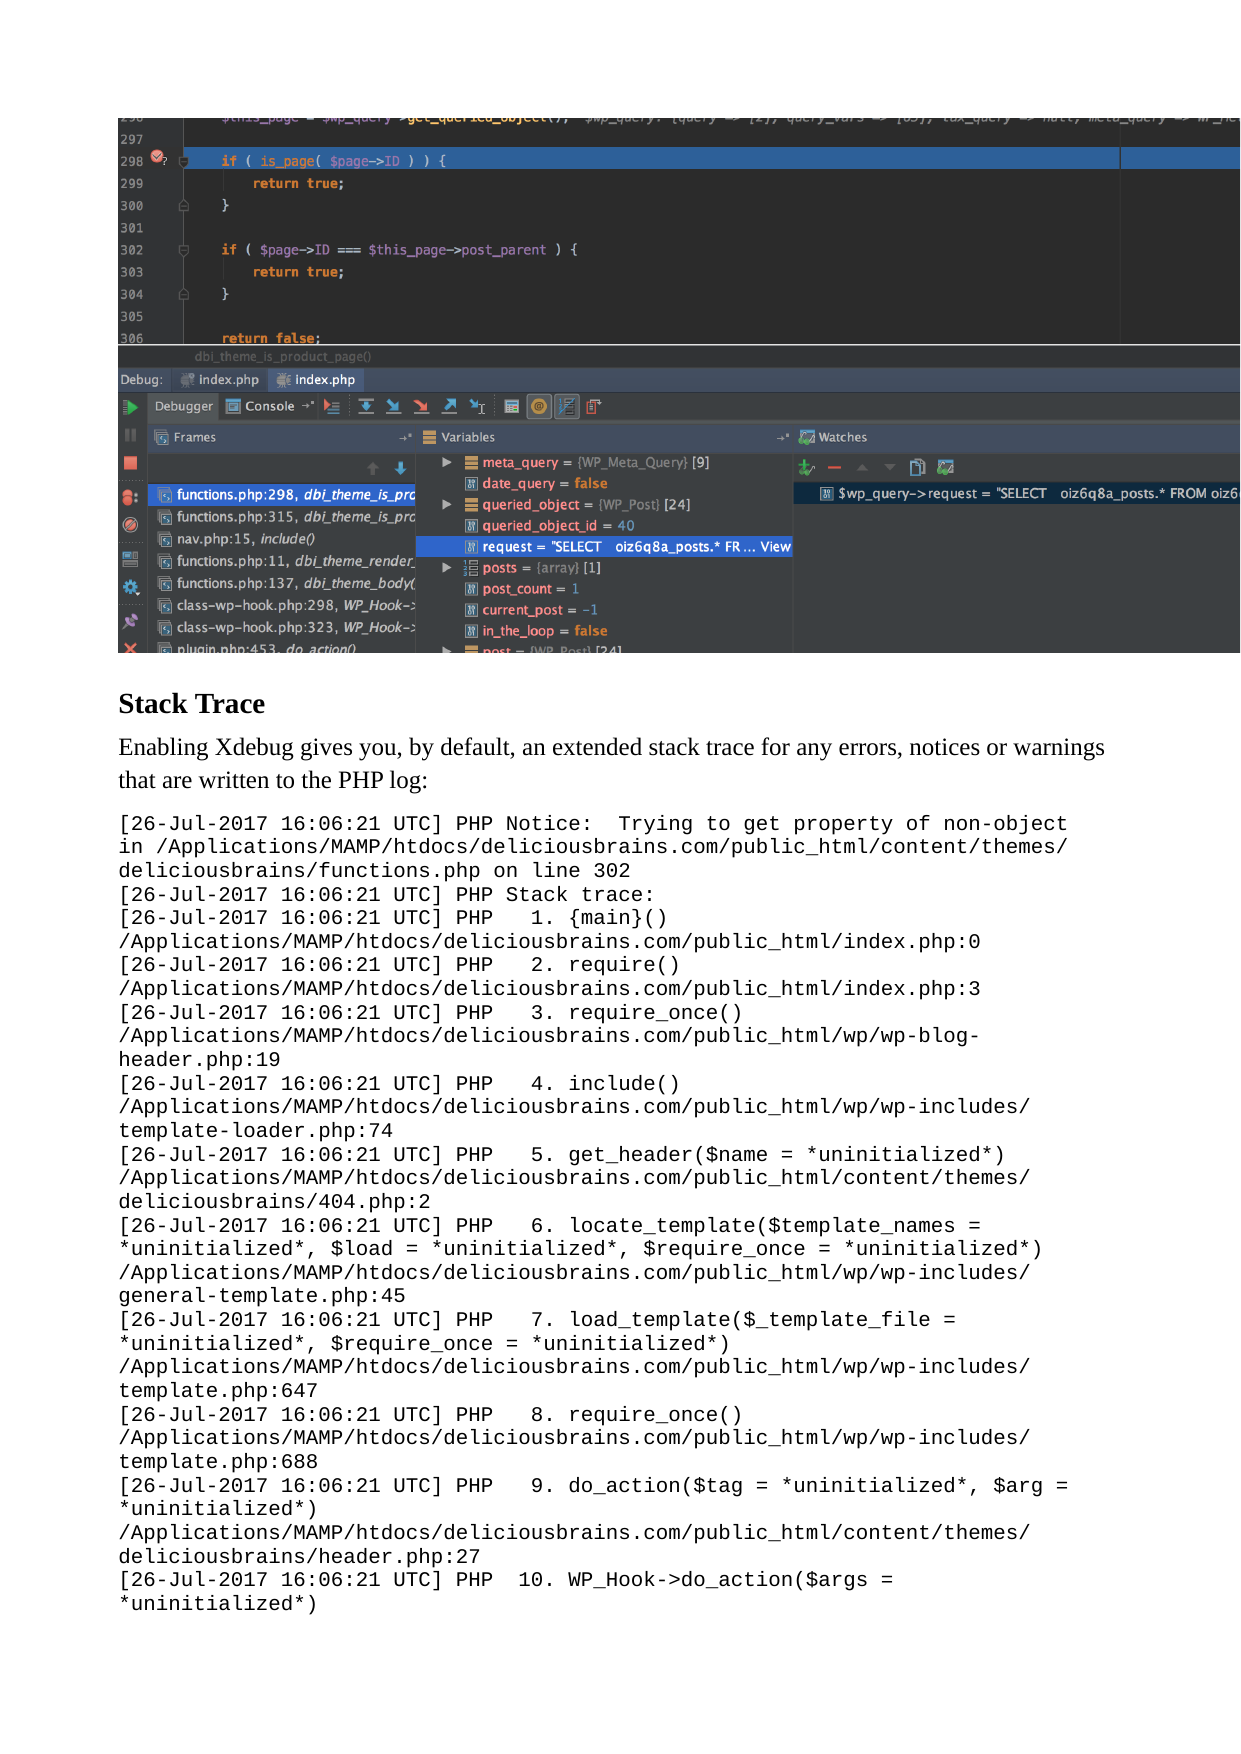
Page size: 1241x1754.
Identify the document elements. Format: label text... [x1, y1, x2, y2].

text [26-Jul-2017 16:06:21 UTC] PHP 6. locate_template($template_names = *uninitialized*, $load = *uninitialized*, $require_once = *uninitialized*) /Applications/MAMP/htdocs/deliciousbrains.com/public_html/wp/wp-includes/general-template.php:45 [118, 1214, 1122, 1309]
text [26-Jul-2017 16:06:21 UTC] PHP 10. WP_Hook->do_action($args = *uninitialized*) [118, 1569, 1122, 1617]
text [26-Jul-2017 16:06:21 UTC] PHP 2. require() /Applications/MAMP/htdocs/deliciousbrains.com/public_html/index.php:3 [118, 954, 1122, 1002]
picture [118, 118, 1241, 653]
text [26-Jul-2017 16:06:21 UTC] PHP 1. {main}() /Applications/MAMP/htdocs/deliciousbrains.com/public_html/index.php:0 [118, 907, 1122, 954]
text [26-Jul-2017 16:06:21 UTC] PHP 4. include() /Applications/MAMP/htdocs/deliciousbrains.com/public_html/wp/wp-includes/template-loader.php:74 [118, 1073, 1122, 1144]
subtitle Stack Trace [118, 686, 1122, 719]
text Enabling Xdebug gives you, by default, an extended stack trace for any errors, notices or warnings that are written to the PHP log: [118, 732, 1122, 794]
text [26-Jul-2017 16:06:21 UTC] PHP Stack trace: [118, 883, 1122, 907]
text [26-Jul-2017 16:06:21 UTC] PHP Notice: Trying to get property of non-object in /Applications/MAMP/htdocs/deliciousbrains.com/public_html/content/themes/deliciousbrains/functions.php on line 302 [118, 813, 1122, 883]
text [26-Jul-2017 16:06:21 UTC] PHP 9. do_action($tag = *uninitialized*, $arg = *uninitialized*) /Applications/MAMP/htdocs/deliciousbrains.com/public_html/content/themes/deliciousbrains/header.php:27 [118, 1475, 1122, 1569]
text [26-Jul-2017 16:06:21 UTC] PHP 7. load_template($_template_file = *uninitialized*, $require_once = *uninitialized*) /Applications/MAMP/htdocs/deliciousbrains.com/public_html/wp/wp-includes/template.php:647 [118, 1309, 1122, 1404]
text [26-Jul-2017 16:06:21 UTC] PHP 8. require_once() /Applications/MAMP/htdocs/deliciousbrains.com/public_html/wp/wp-includes/template.php:688 [118, 1404, 1122, 1475]
text [26-Jul-2017 16:06:21 UTC] PHP 5. get_header($name = *uninitialized*) /Applications/MAMP/htdocs/deliciousbrains.com/public_html/content/themes/deliciousbrains/404.php:2 [118, 1144, 1122, 1214]
text [26-Jul-2017 16:06:21 UTC] PHP 3. require_once() /Applications/MAMP/htdocs/deliciousbrains.com/public_html/wp/wp-blog-header.php:19 [118, 1002, 1122, 1073]
